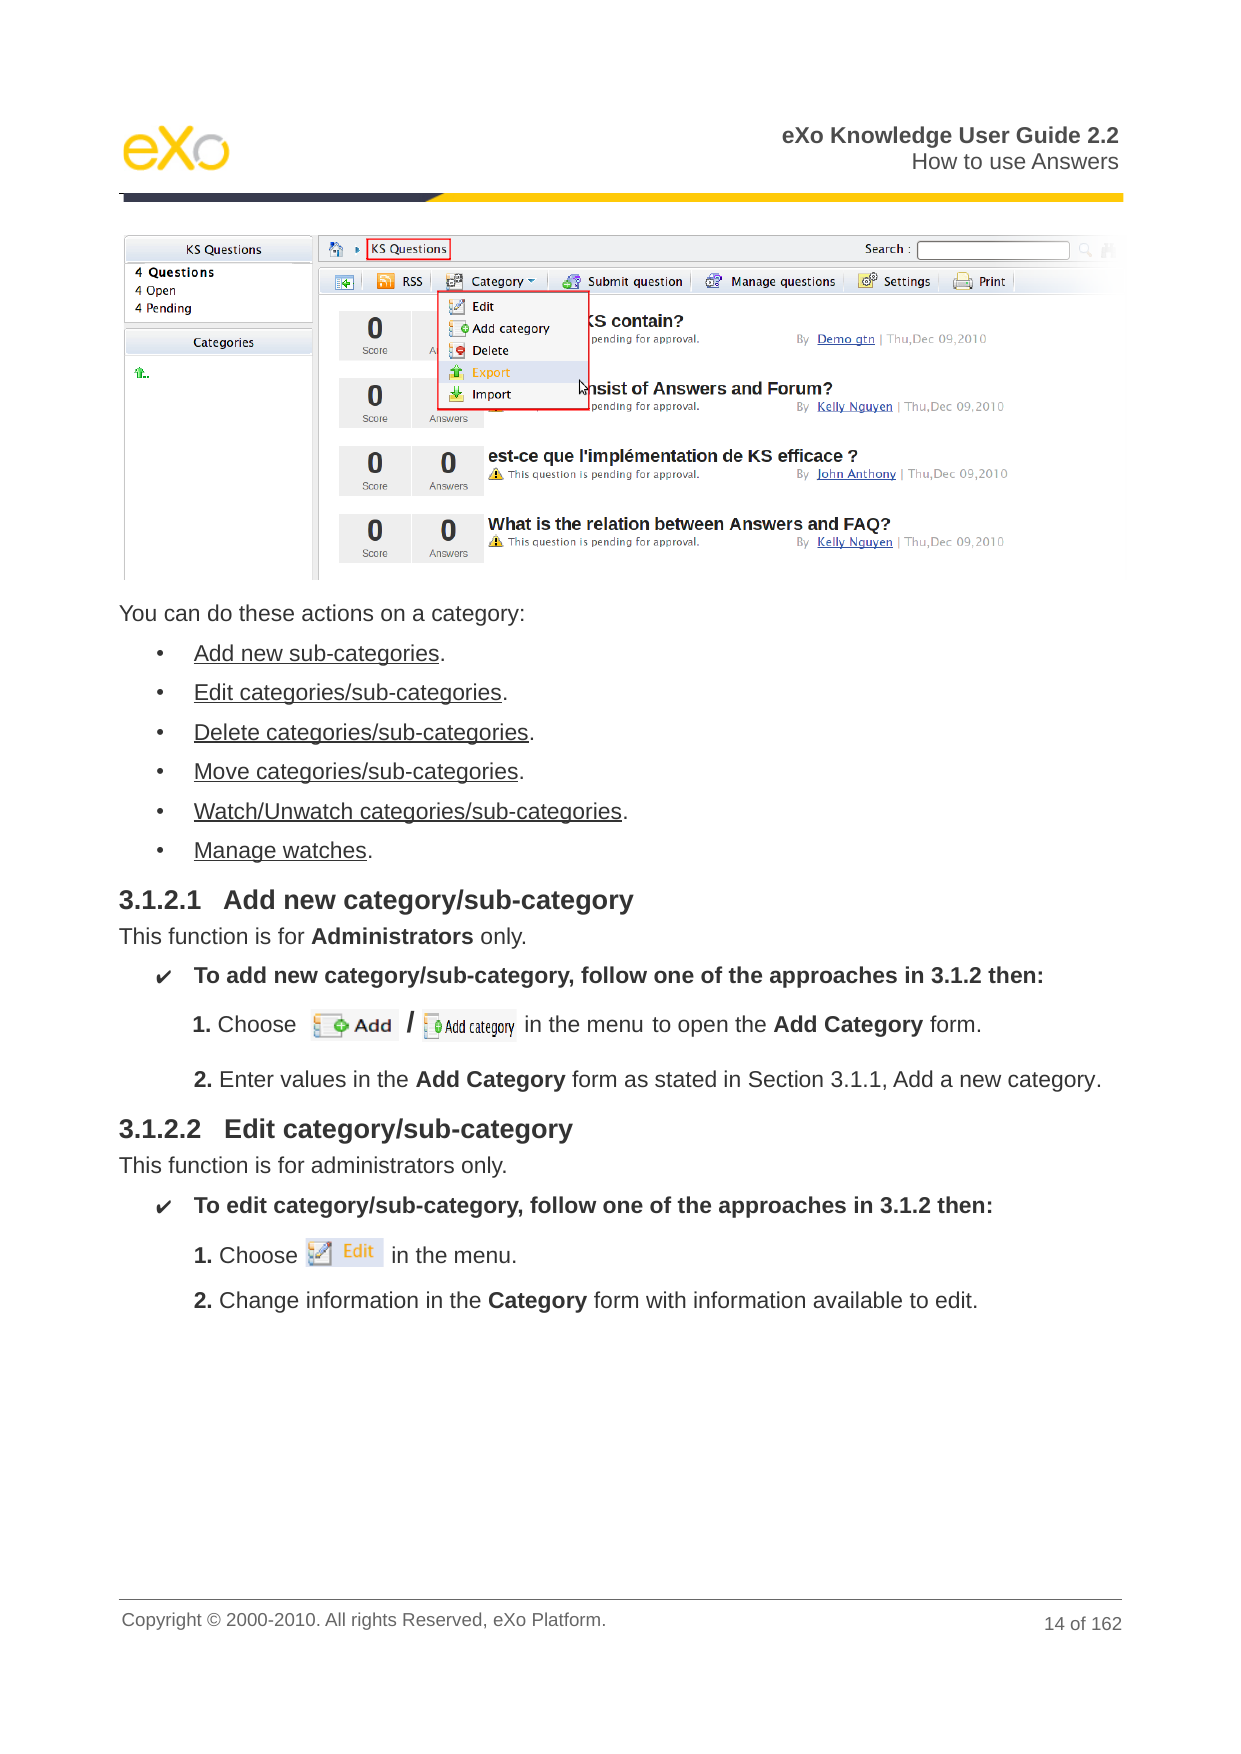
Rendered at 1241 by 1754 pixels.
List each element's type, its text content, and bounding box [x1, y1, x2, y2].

text This function is for administrators only. [118, 1152, 1122, 1178]
list To add new category/sub-category, follow one of the approaches in 3.1.2 then: [156, 962, 1122, 989]
picture [422, 1009, 517, 1042]
list Delete categories/sub-categories. [156, 719, 1122, 745]
subtitle Edit category/sub-category [118, 1113, 1122, 1144]
list To edit category/sub-category, follow one of the approaches in 3.1.2 then: [156, 1192, 1122, 1218]
picture [123, 125, 230, 171]
subtitle Add new category/sub-category [118, 884, 1122, 915]
text This function is for Administrators only. [118, 923, 1122, 949]
list Manage watches. [156, 837, 1122, 863]
list 2. Enter values in the Add Category form as stated in Section 3.1.1, Add a new category. [156, 1066, 1122, 1093]
list Add new sub-categories. [156, 640, 1122, 666]
picture [123, 235, 1128, 580]
list 2. Change information in the Category form with information available to edit. [156, 1287, 1122, 1313]
picture [123, 193, 1124, 202]
list 1. Choose /in the menu to open the Add Category form. [82, 1002, 1122, 1049]
list 1. Choosein the menu. [156, 1231, 1122, 1274]
text You can do these actions on a category: [118, 223, 1122, 627]
picture [310, 1009, 399, 1041]
list Watch/Unwatch categories/sub-categories. [156, 798, 1122, 824]
picture [305, 1238, 384, 1267]
list Edit categories/sub-categories. [156, 679, 1122, 706]
list Move categories/sub-categories. [156, 758, 1122, 784]
